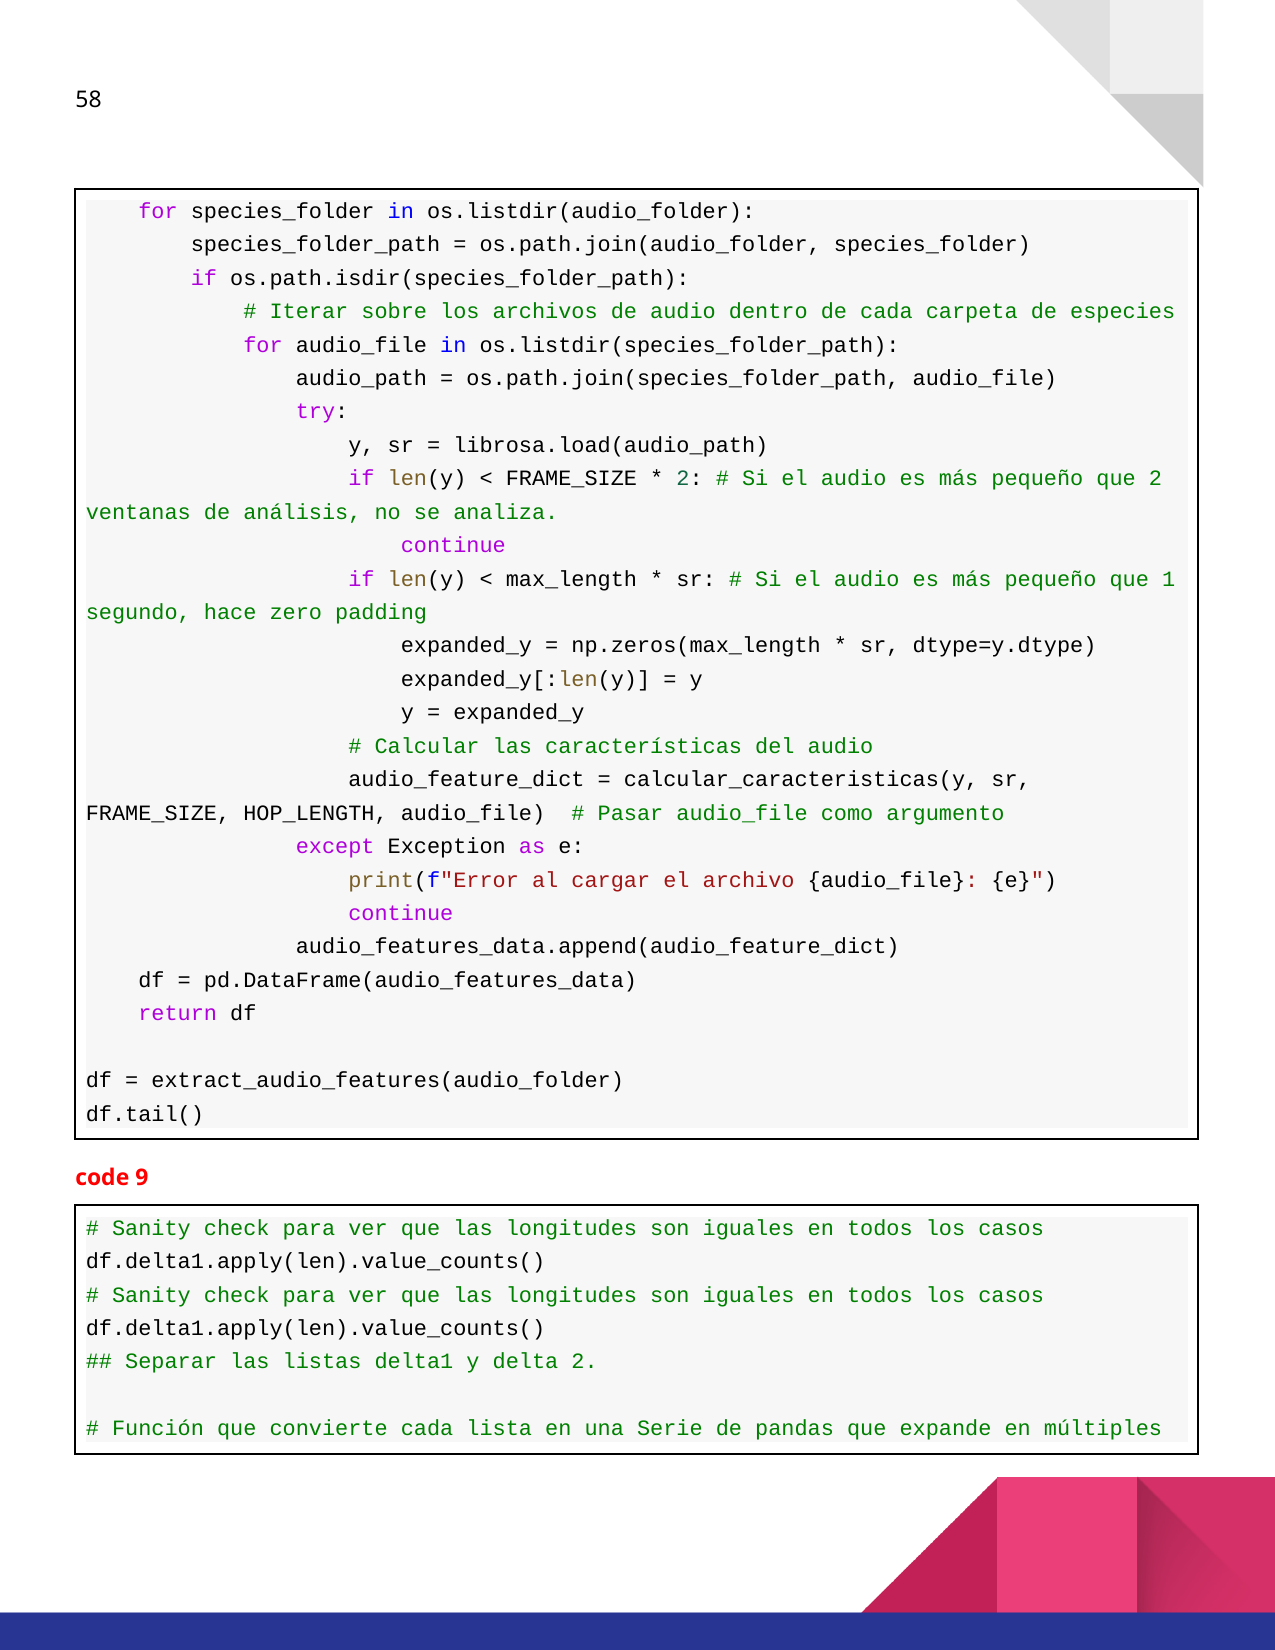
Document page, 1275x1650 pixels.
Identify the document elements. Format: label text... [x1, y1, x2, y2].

table_header # Sanity check para ver que las longitudes son iguales en todos los casos df.delta1.apply(len).value_counts() # Sanity check para ver que las longitudes son iguales en todos los casos df.delta1.apply(len).value_counts() ## Separar las listas delta1 y delta 2. # Función que convierte cada lista en una Serie de pandas que expande en múltiples [76, 1206, 1197, 1453]
picture [1015, 0, 1204, 188]
text code 9 [75, 1161, 1198, 1192]
table_header for species_folder in os.listdir(audio_folder): species_folder_path = os.path.join(audio_folder, species_folder) if os.path.isdir(species_folder_path): # Iterar sobre los archivos de audio dentro de cada carpeta de especies for audio_file in os.listdir(species_folder_path): audio_path = os.path.join(species_folder_path, audio_file) try: y, sr = librosa.load(audio_path) if len(y) < FRAME_SIZE * 2: # Si el audio es más pequeño que 2 ventanas de análisis, no se analiza. continue if len(y) < max_length * sr: # Si el audio es más pequeño que 1 segundo, hace zero padding expanded_y = np.zeros(max_length * sr, dtype=y.dtype) expanded_y[:len(y)] = y y = expanded_y # Calcular las características del audio audio_feature_dict = calcular_caracteristicas(y, sr, FRAME_SIZE, HOP_LENGTH, audio_file) # Pasar audio_file como argumento except Exception as e: print(f"Error al cargar el archivo {audio_file}: {e}") continue audio_features_data.append(audio_feature_dict) df = pd.DataFrame(audio_features_data) return df df = extract_audio_features(audio_folder) df.tail() [76, 190, 1197, 1138]
picture [0, 1475, 1275, 1650]
